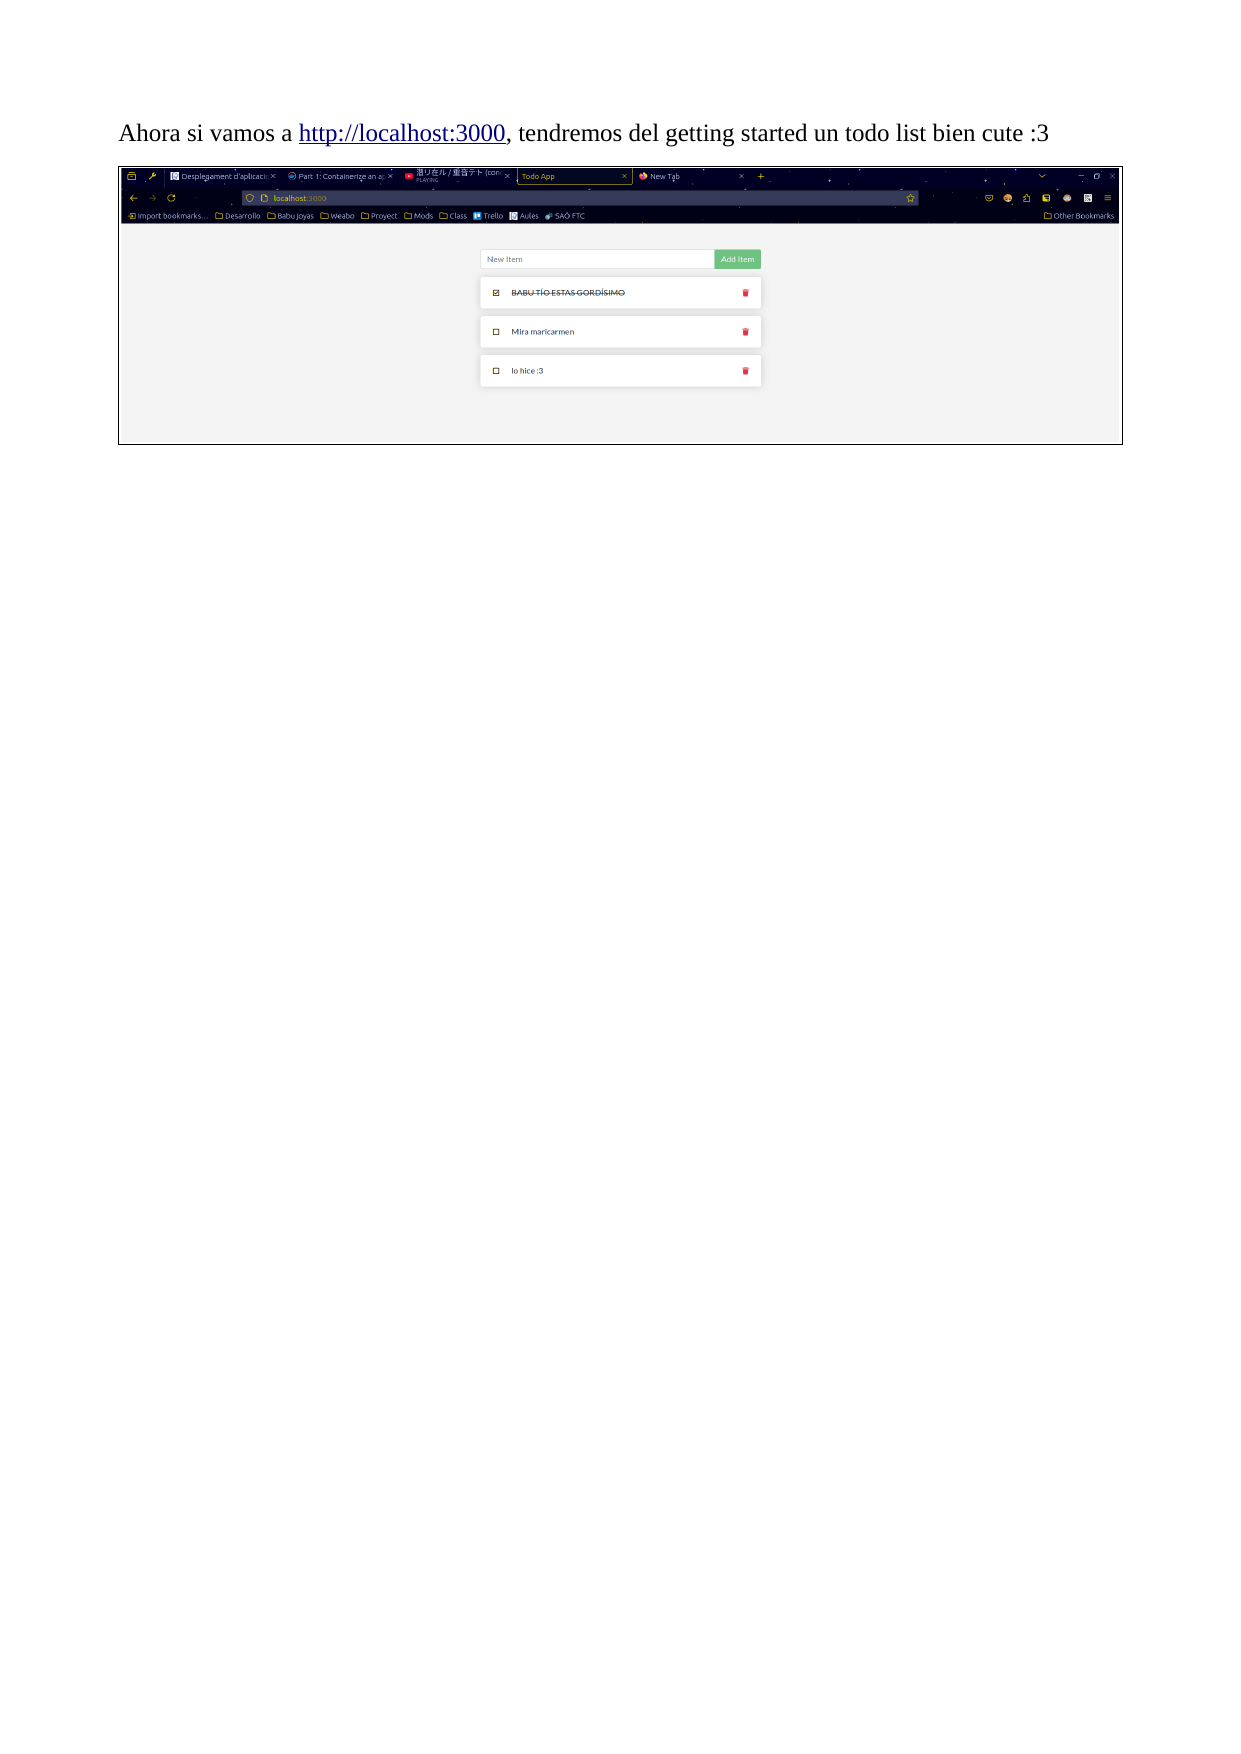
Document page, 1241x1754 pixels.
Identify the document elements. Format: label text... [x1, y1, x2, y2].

text Ahora si vamos a http://localhost:3000, tendremos del getting started un todo list bien cute :3 [118, 118, 1122, 147]
picture [121, 168, 1119, 442]
